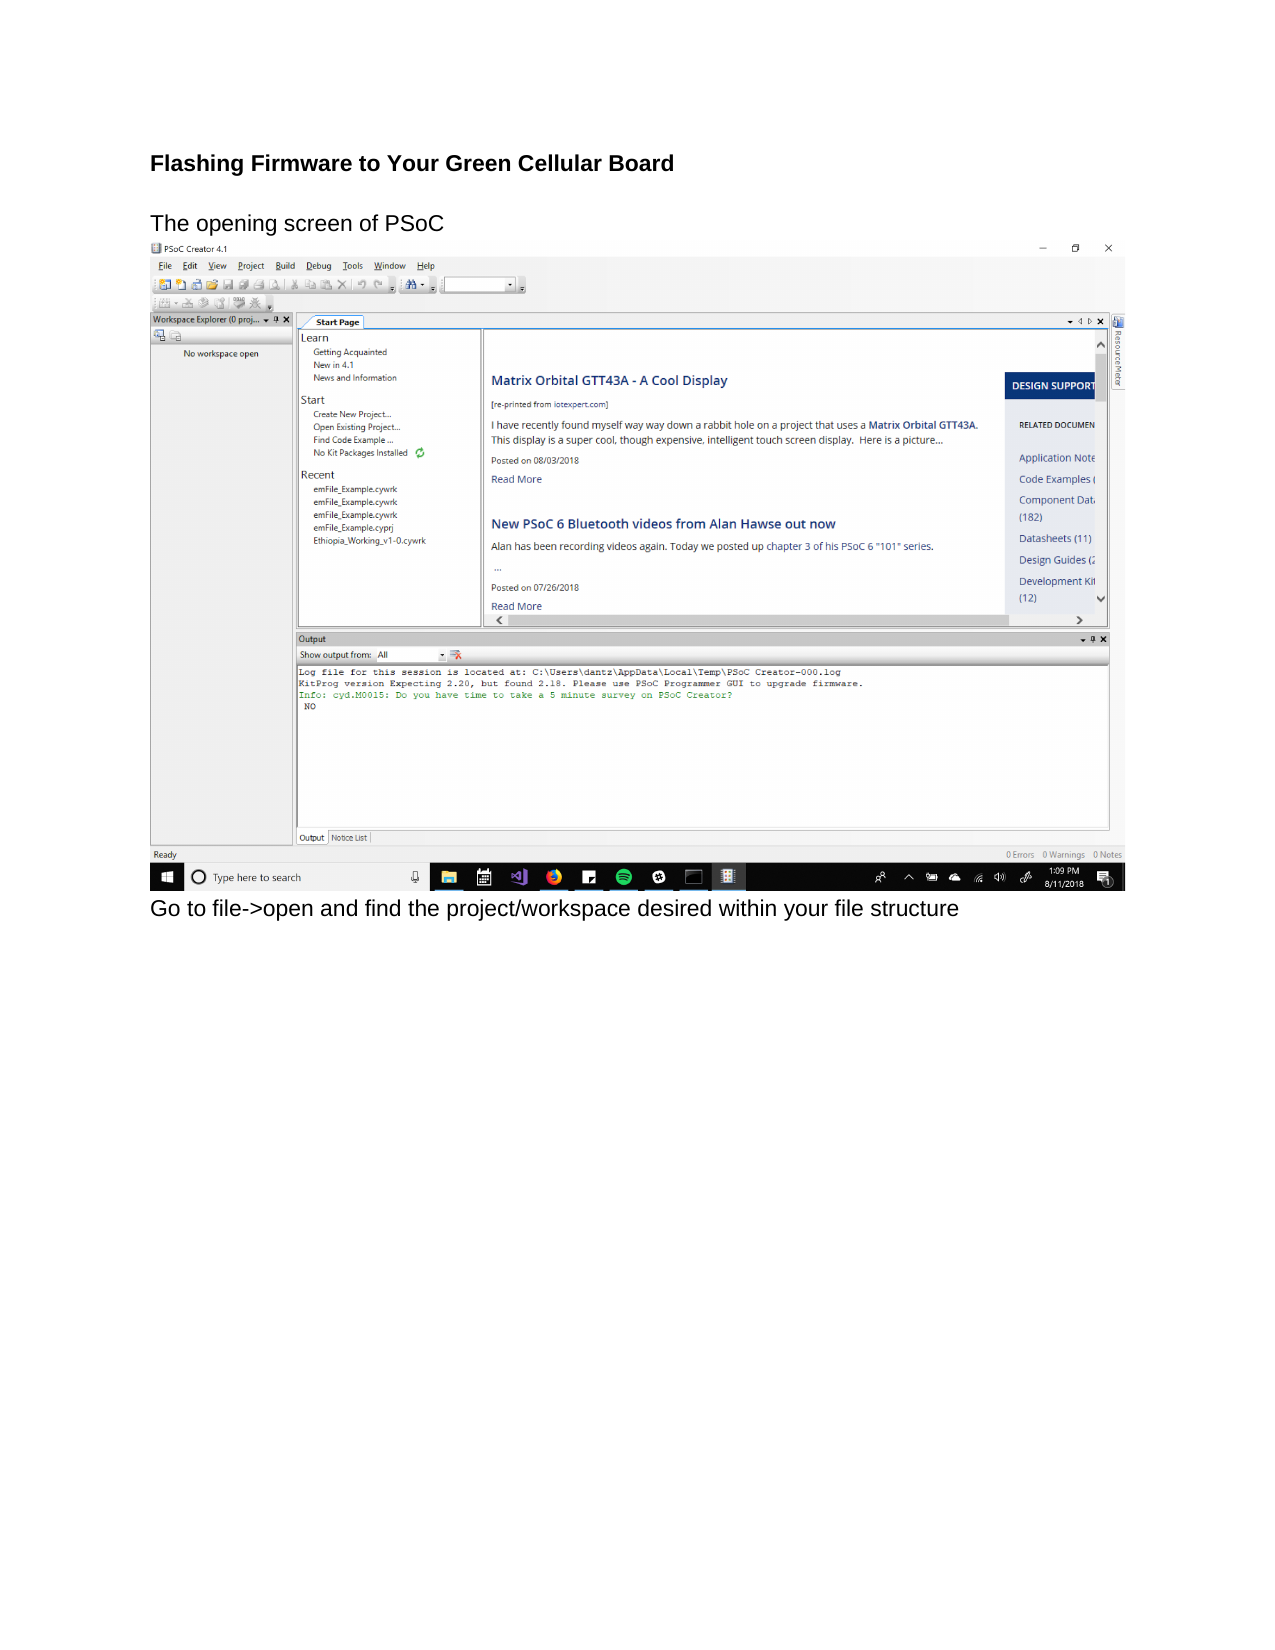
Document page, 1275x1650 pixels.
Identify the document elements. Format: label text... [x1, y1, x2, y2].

text Go to file->open and find the project/workspace desired within your file structure [150, 894, 1125, 921]
picture [150, 240, 1125, 891]
text Flashing Firmware to Your Green Cellular Board [150, 150, 1125, 176]
text The opening screen of PSoC [150, 210, 1125, 237]
